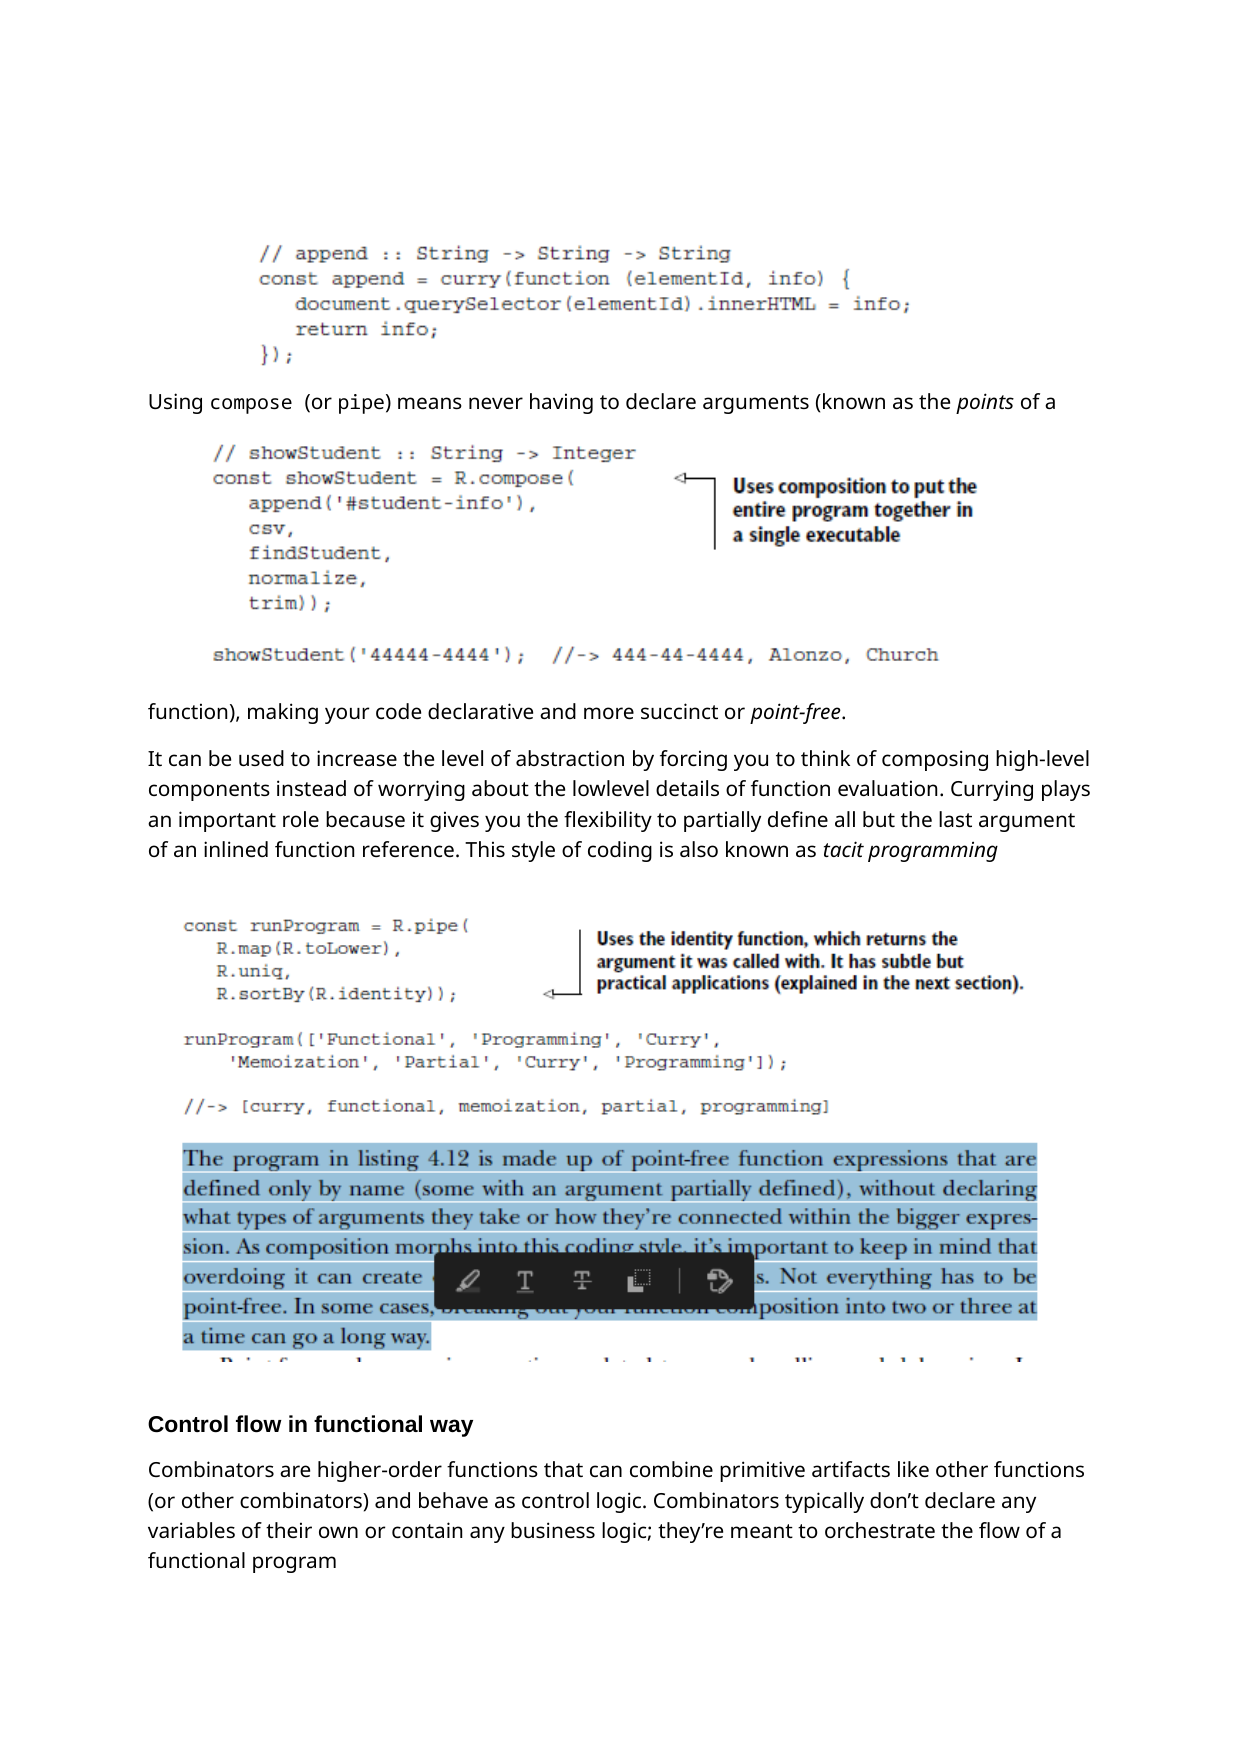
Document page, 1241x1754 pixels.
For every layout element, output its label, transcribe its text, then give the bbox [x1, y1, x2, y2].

text Control flow in functional way [148, 1411, 1093, 1437]
text It can be used to increase the level of abstraction by forcing you to think of composing high-level components instead of worrying about the lowlevel details of function evaluation. Currying plays an important role because it gives you the flexibility to partially define all but the last argument of an inlined function reference. This style of coding is also known as tacit programming [148, 744, 1093, 864]
text Using compose (or pipe) means never having to declare arguments (known as the points of a function), making your code declarative and more succinct or point-free. [148, 241, 1093, 725]
text Combinators are higher-order functions that can combine primitive artifacts like other functions (or other combinators) and behave as control logic. Combinators typically don’t declare any variables of their own or contain any business logic; they’re meant to orchestrate the flow of a functional program [148, 1455, 1093, 1575]
